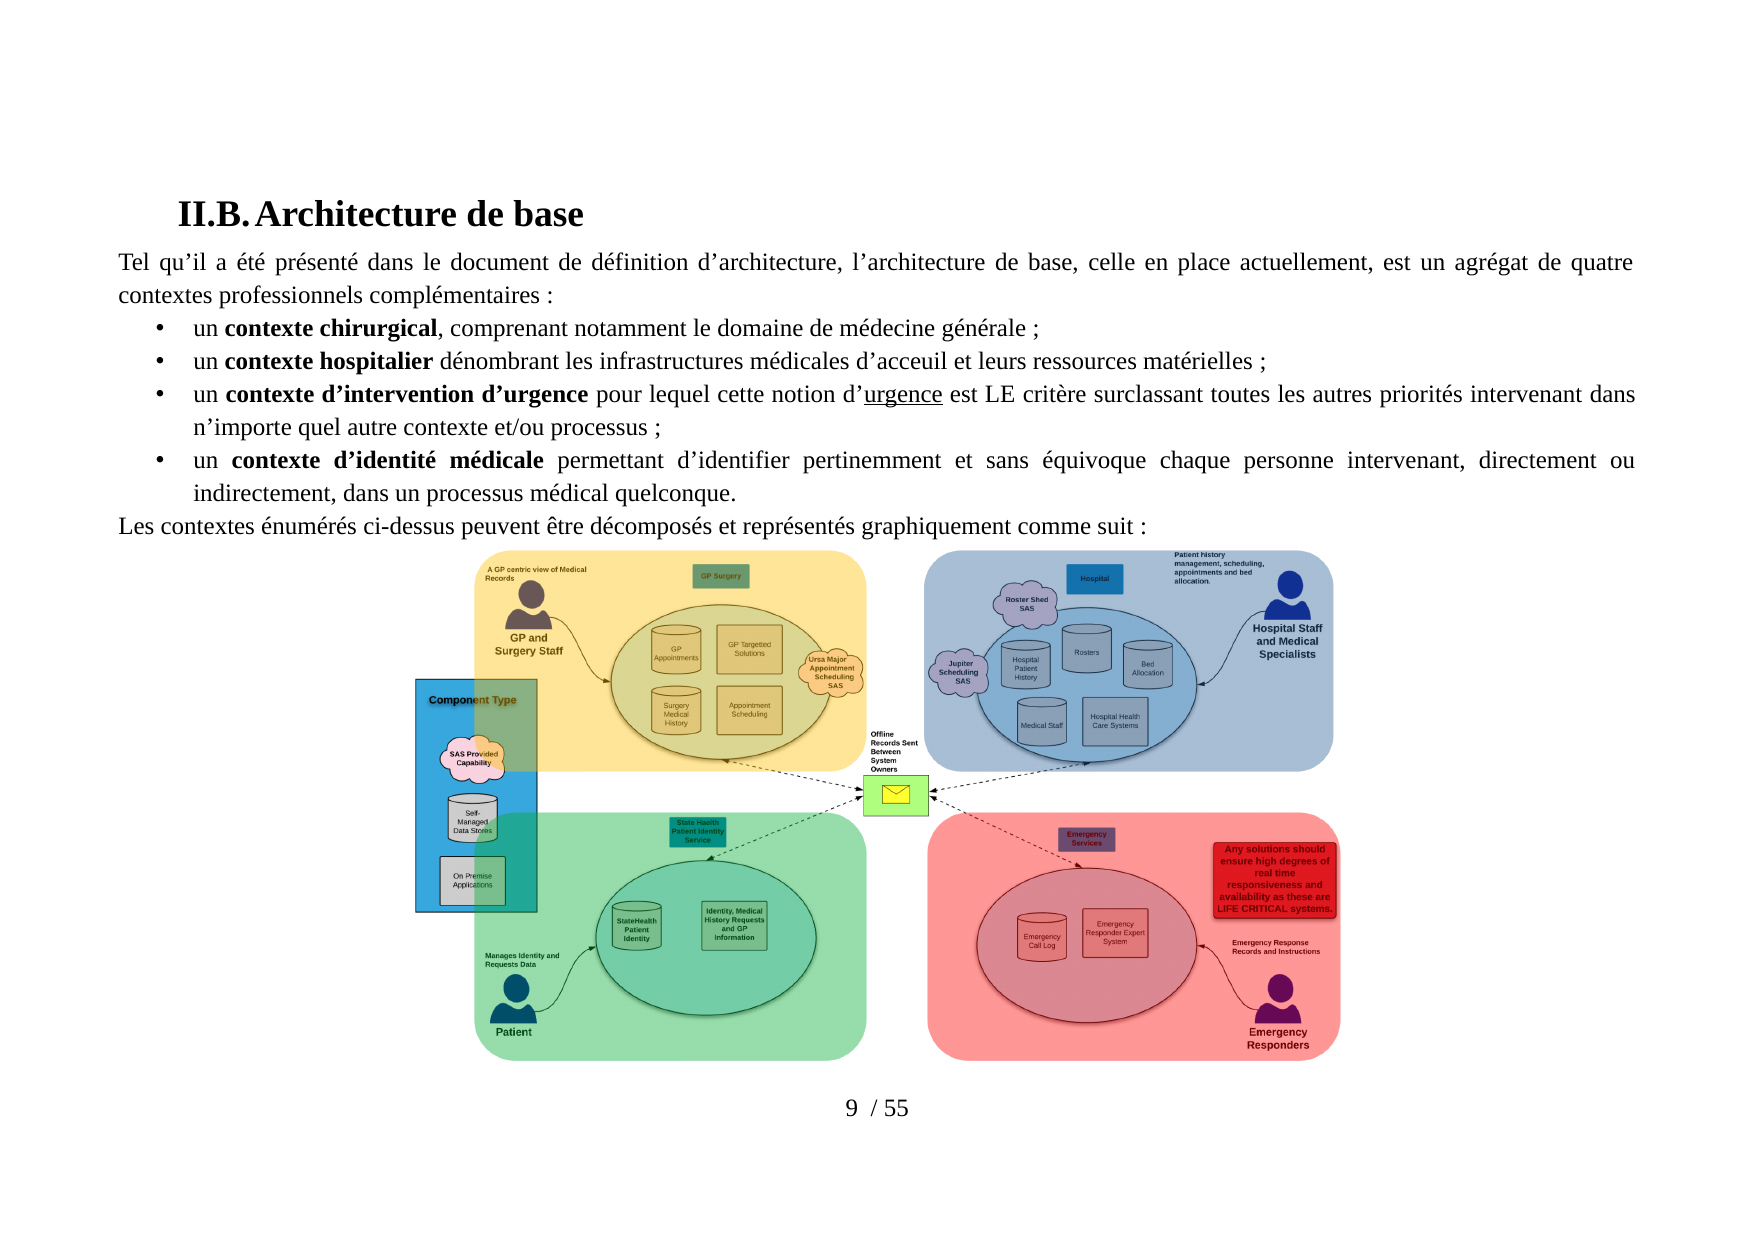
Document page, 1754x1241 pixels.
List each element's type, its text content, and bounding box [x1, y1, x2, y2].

text Les contextes énumérés ci-dessus peuvent être décomposés et représentés graphiquement comme suit : [118, 511, 1636, 539]
picture [411, 543, 1343, 1064]
list un contexte d’identité médicale permettant d’identifier pertinemment et sans équivoque chaque personne intervenant, directement ou indirectement, dans un processus médical quelconque. [156, 445, 1636, 507]
list un contexte hospitalier dénombrant les infrastructures médicales d’acceuil et leurs ressources matérielles ; [156, 346, 1636, 374]
list un contexte d’intervention d’urgence pour lequel cette notion d’urgence est LE critère surclassant toutes les autres priorités intervenant dans n’importe quel autre contexte et/ou processus ; [156, 379, 1636, 441]
text Tel qu’il a été présenté dans le document de définition d’architecture, l’architecture de base, celle en place actuellement, est un agrégat de quatre contextes professionnels complémentaires : [118, 247, 1636, 308]
subtitle Architecture de base [118, 191, 1636, 234]
list un contexte chirurgical, comprenant notamment le domaine de médecine générale ; [156, 313, 1636, 341]
